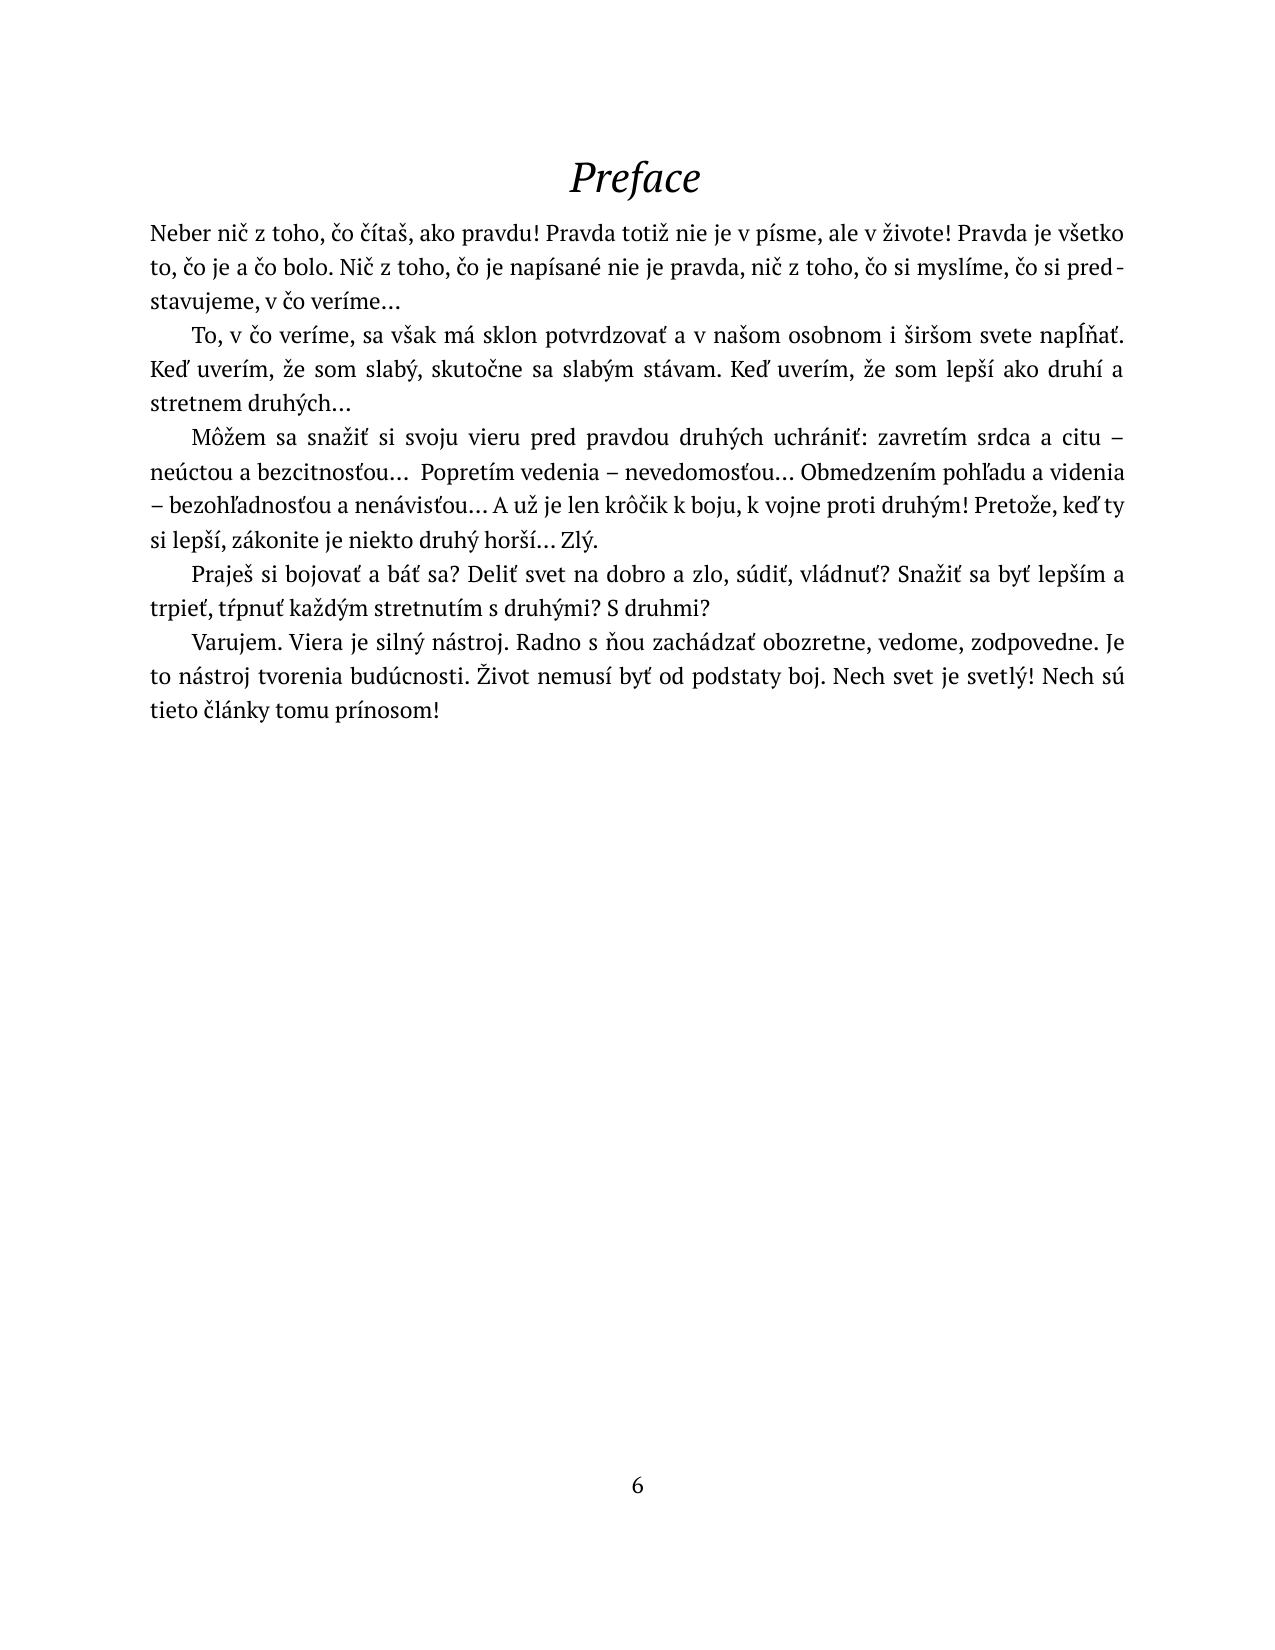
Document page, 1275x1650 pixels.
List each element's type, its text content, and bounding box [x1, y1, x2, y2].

subtitle Preface [150, 150, 1125, 204]
text Neber nič z toho, čo čítaš, ako pravdu! Pravda totiž nie je v písme, ale v živote! Pravda je všetko to, čo je a čo bolo. Nič z toho, čo je napísané nie je pravda, nič z toho, čo si myslíme, čo si pred­stavujeme, v čo veríme… [150, 218, 1125, 316]
text Môžem sa snažiť si svoju vieru pred pravdou dru­hých uchrániť: zavretím srdca a citu – neúctou a bez­cit­nos­ťou… Popre­tím vedenia – nevedo­mosťou… Obmedzením pohľadu a vi­denia – bezohľadnosťou a nenávis­ťou… A⁠ už je len krôčik k boju, k⁠ vojne proti druhým! Pretože, keď ty si lepší, záko­nite je niekto druhý horší… Zlý. [150, 422, 1125, 554]
text Varujem. Viera je silný nástroj. Radno s ňou zachá­dzať obo­zretne, vedome, zodpovedne. Je to ná­stroj tvo­re­nia budúcnosti. Život nemusí byť od pod­staty boj. Nech svet je svet­lý! Nech sú tieto články tomu prínosom! [150, 627, 1125, 725]
text Praješ si bojovať a báť sa? Deliť svet na dobro a zlo, súdiť, vlád­nuť? Snažiť sa byť lepším a trpieť, tŕpnuť kaž­dým stretnutím s druhými? S druhmi? [150, 559, 1125, 622]
text To, v čo veríme, sa však má sklon potvrdzovať a⁠ v⁠ na­šom osob­nom i širšom svete napĺňať. Keď uverím, že som slabý, skutočne sa slabým stávam. Keď uverím, že som lepší ako druhí a stret­nem druhých… [150, 320, 1125, 418]
